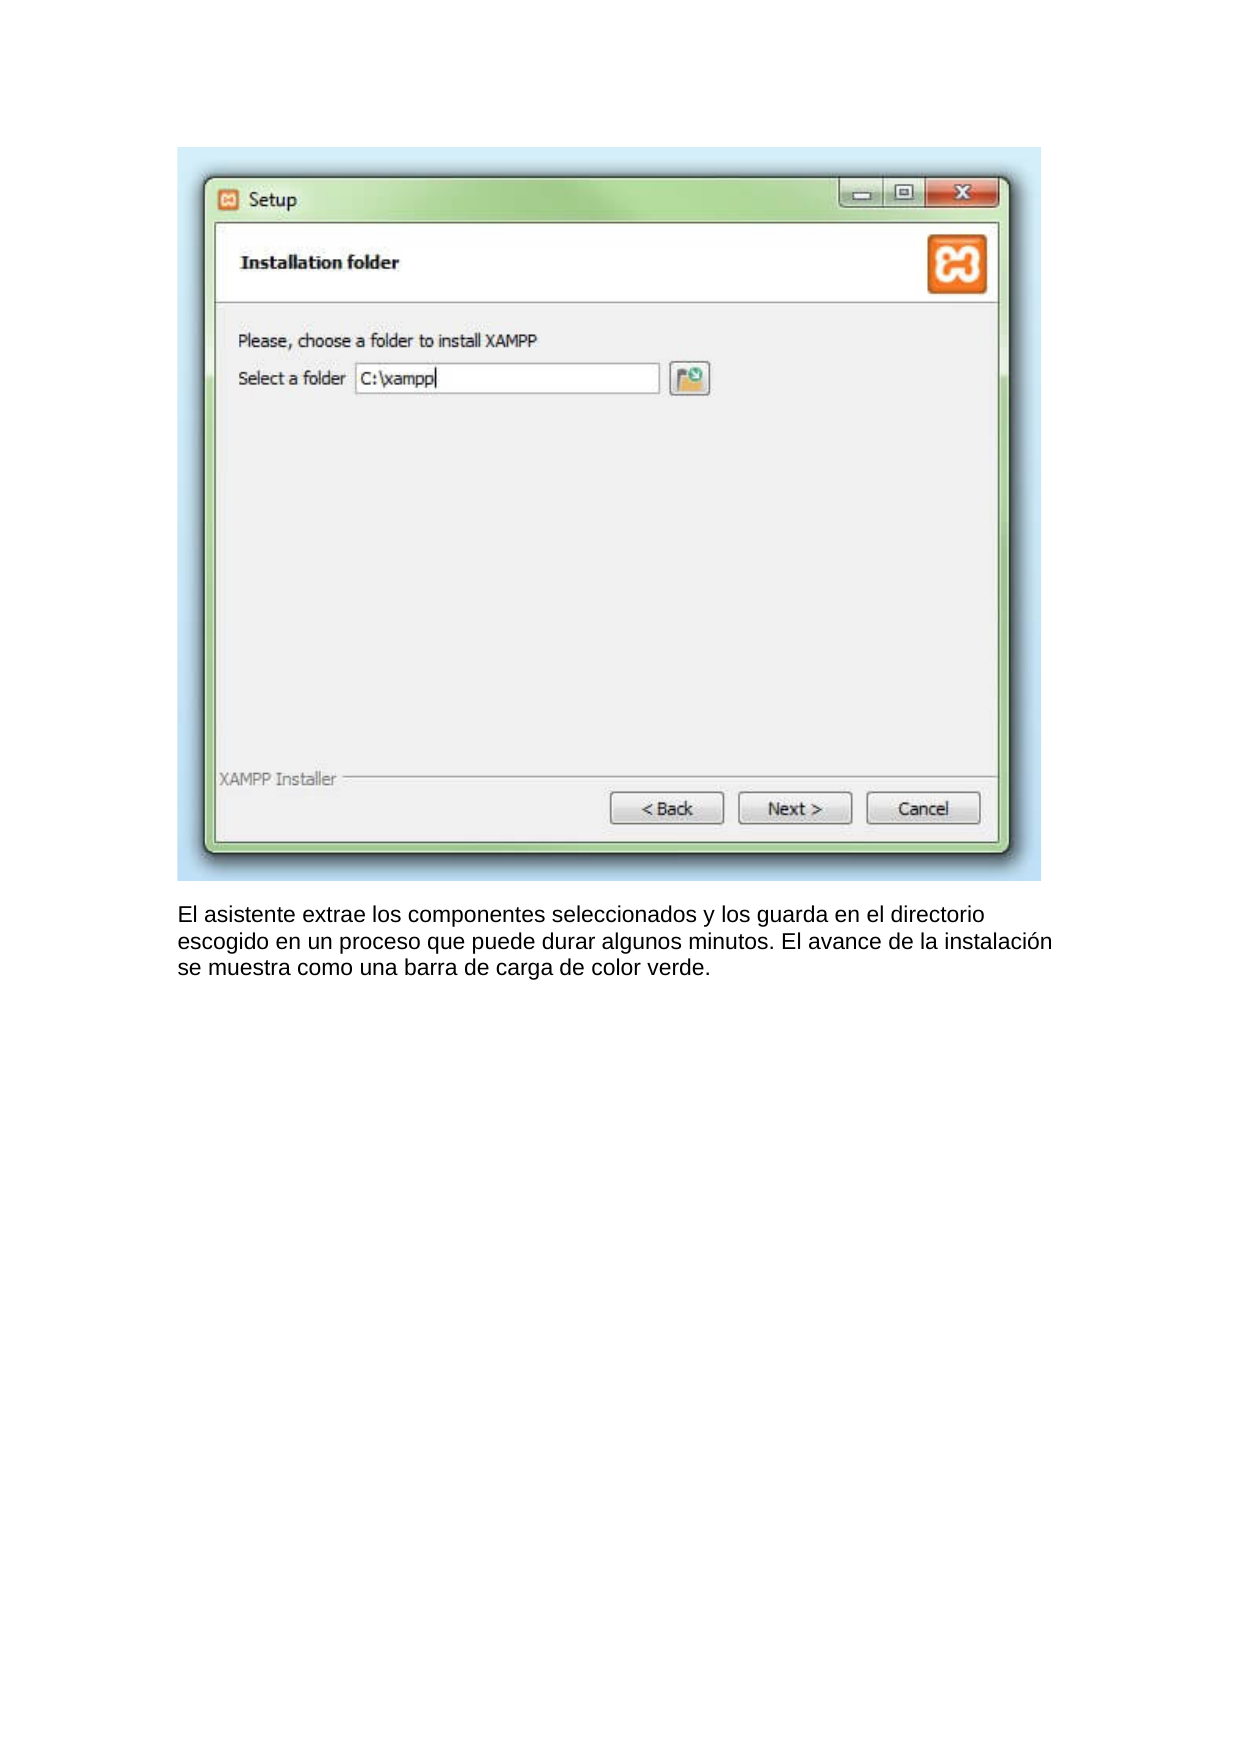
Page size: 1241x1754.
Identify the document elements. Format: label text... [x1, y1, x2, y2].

text El asistente extrae los componentes seleccionados y los guarda en el directorio escogido en un proceso que puede durar algunos minutos. El avance de la instalación se muestra como una barra de carga de color verde. [177, 901, 1063, 981]
